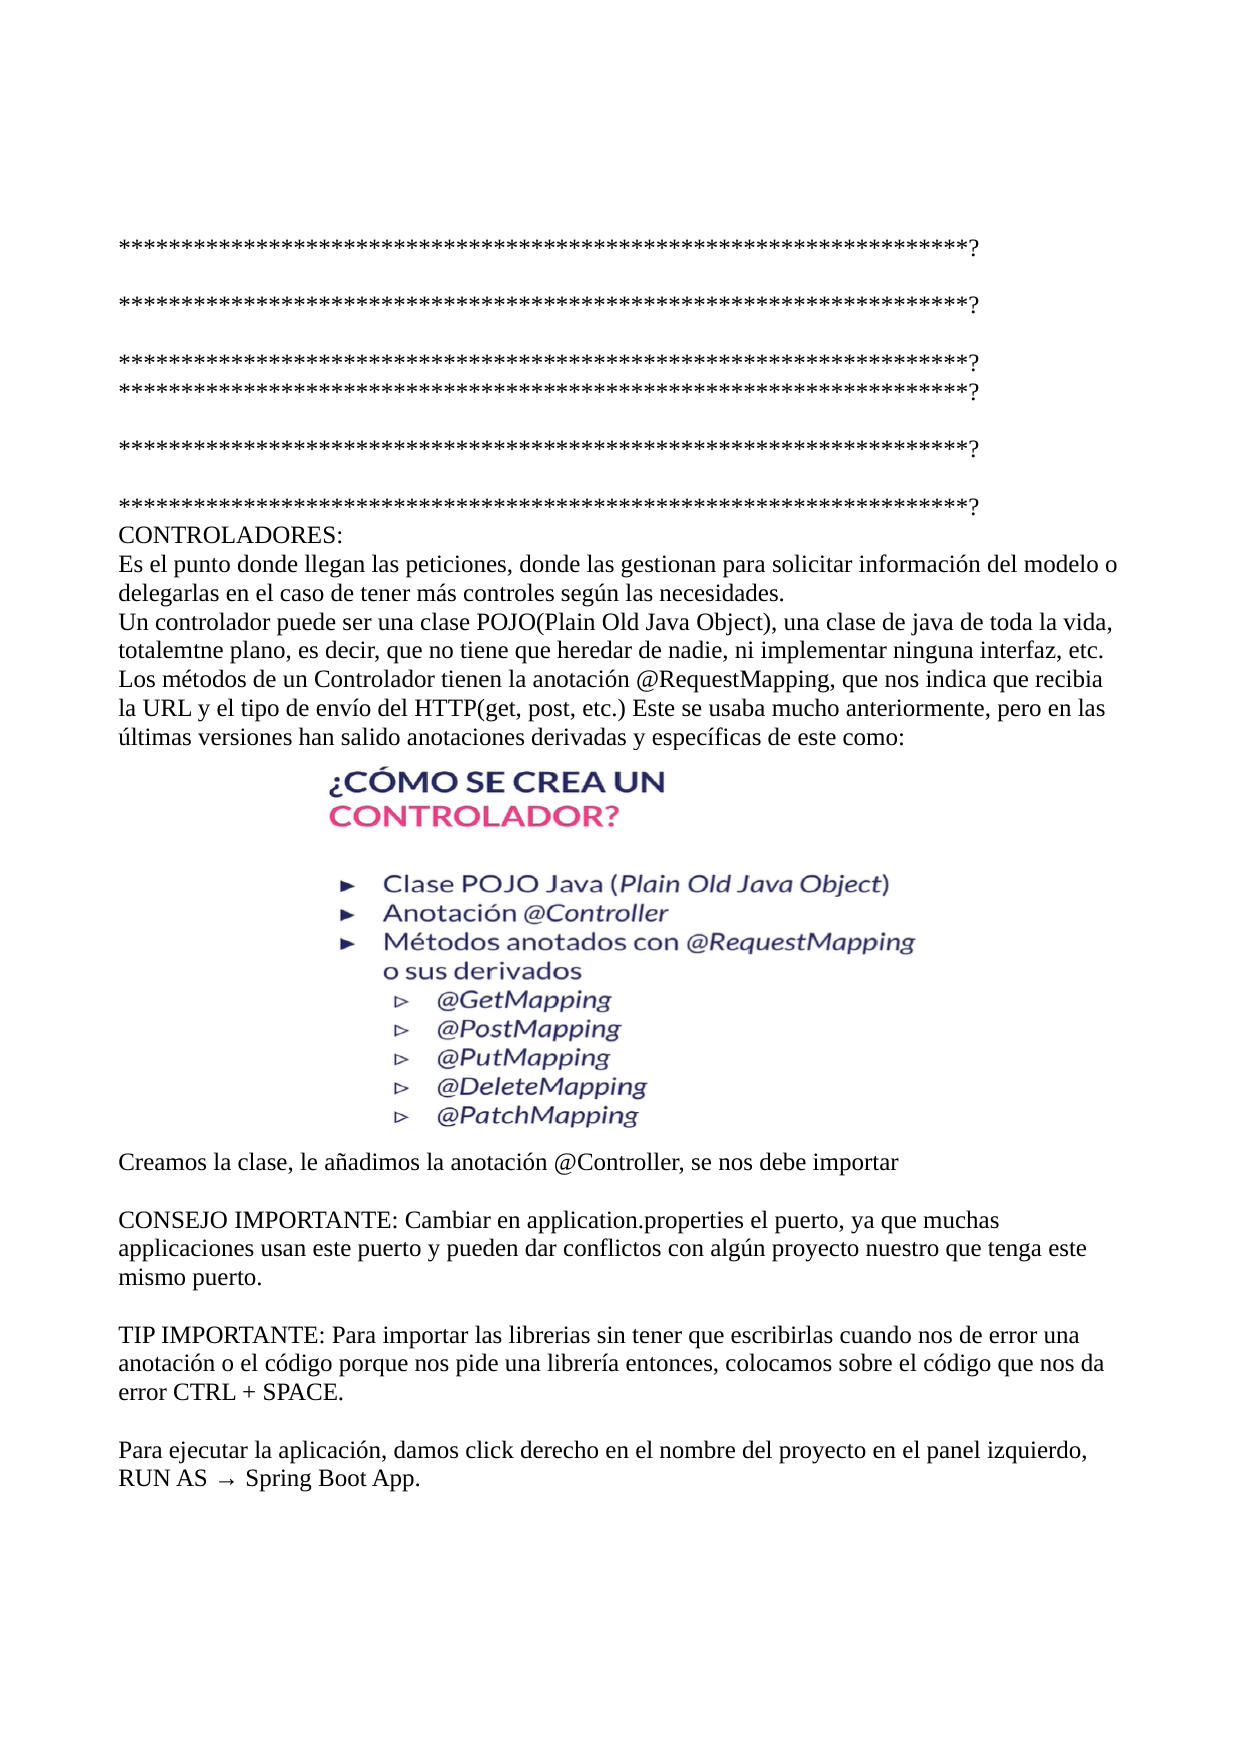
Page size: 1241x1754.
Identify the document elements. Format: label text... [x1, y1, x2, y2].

text Un controlador puede ser una clase POJO(Plain Old Java Object), una clase de java de toda la vida, totalemtne plano, es decir, que no tiene que heredar de nadie, ni implementar ninguna interfaz, etc. [118, 607, 1122, 664]
text ********************************************************************? [118, 434, 1122, 463]
text Creamos la clase, le añadimos la anotación @Controller, se nos debe importar [118, 1140, 1122, 1176]
text Para ejecutar la aplicación, damos click derecho en el nombre del proyecto en el panel izquierdo, RUN AS → Spring Boot App. [118, 1435, 1122, 1492]
text ********************************************************************? [118, 492, 1122, 521]
text ********************************************************************? [118, 377, 1122, 406]
text ********************************************************************? [118, 348, 1122, 377]
text Los métodos de un Controlador tienen la anotación @RequestMapping, que nos indica que recibia la URL y el tipo de envío del HTTP(get, post, etc.) Este se usaba mucho anteriormente, pero en las últimas versiones han salido anotaciones derivadas y específicas de este como: [118, 664, 1122, 751]
text Es el punto donde llegan las peticiones, donde las gestionan para solicitar información del modelo o delegarlas en el caso de tener más controles según las necesidades. [118, 549, 1122, 607]
text ********************************************************************? [118, 291, 1122, 319]
text ********************************************************************? [118, 233, 1122, 262]
text TIP IMPORTANTE: Para importar las librerias sin tener que escribirlas cuando nos de error una anotación o el código porque nos pide una librería entonces, colocamos sobre el código que nos da error CTRL + SPACE. [118, 1320, 1122, 1406]
text CONTROLADORES: [118, 521, 1122, 549]
text CONSEJO IMPORTANTE: Cambiar en application.properties el puerto, ya que muchas applicaciones usan este puerto y pueden dar conflictos con algún proyecto nuestro que tenga este mismo puerto. [118, 1205, 1122, 1291]
